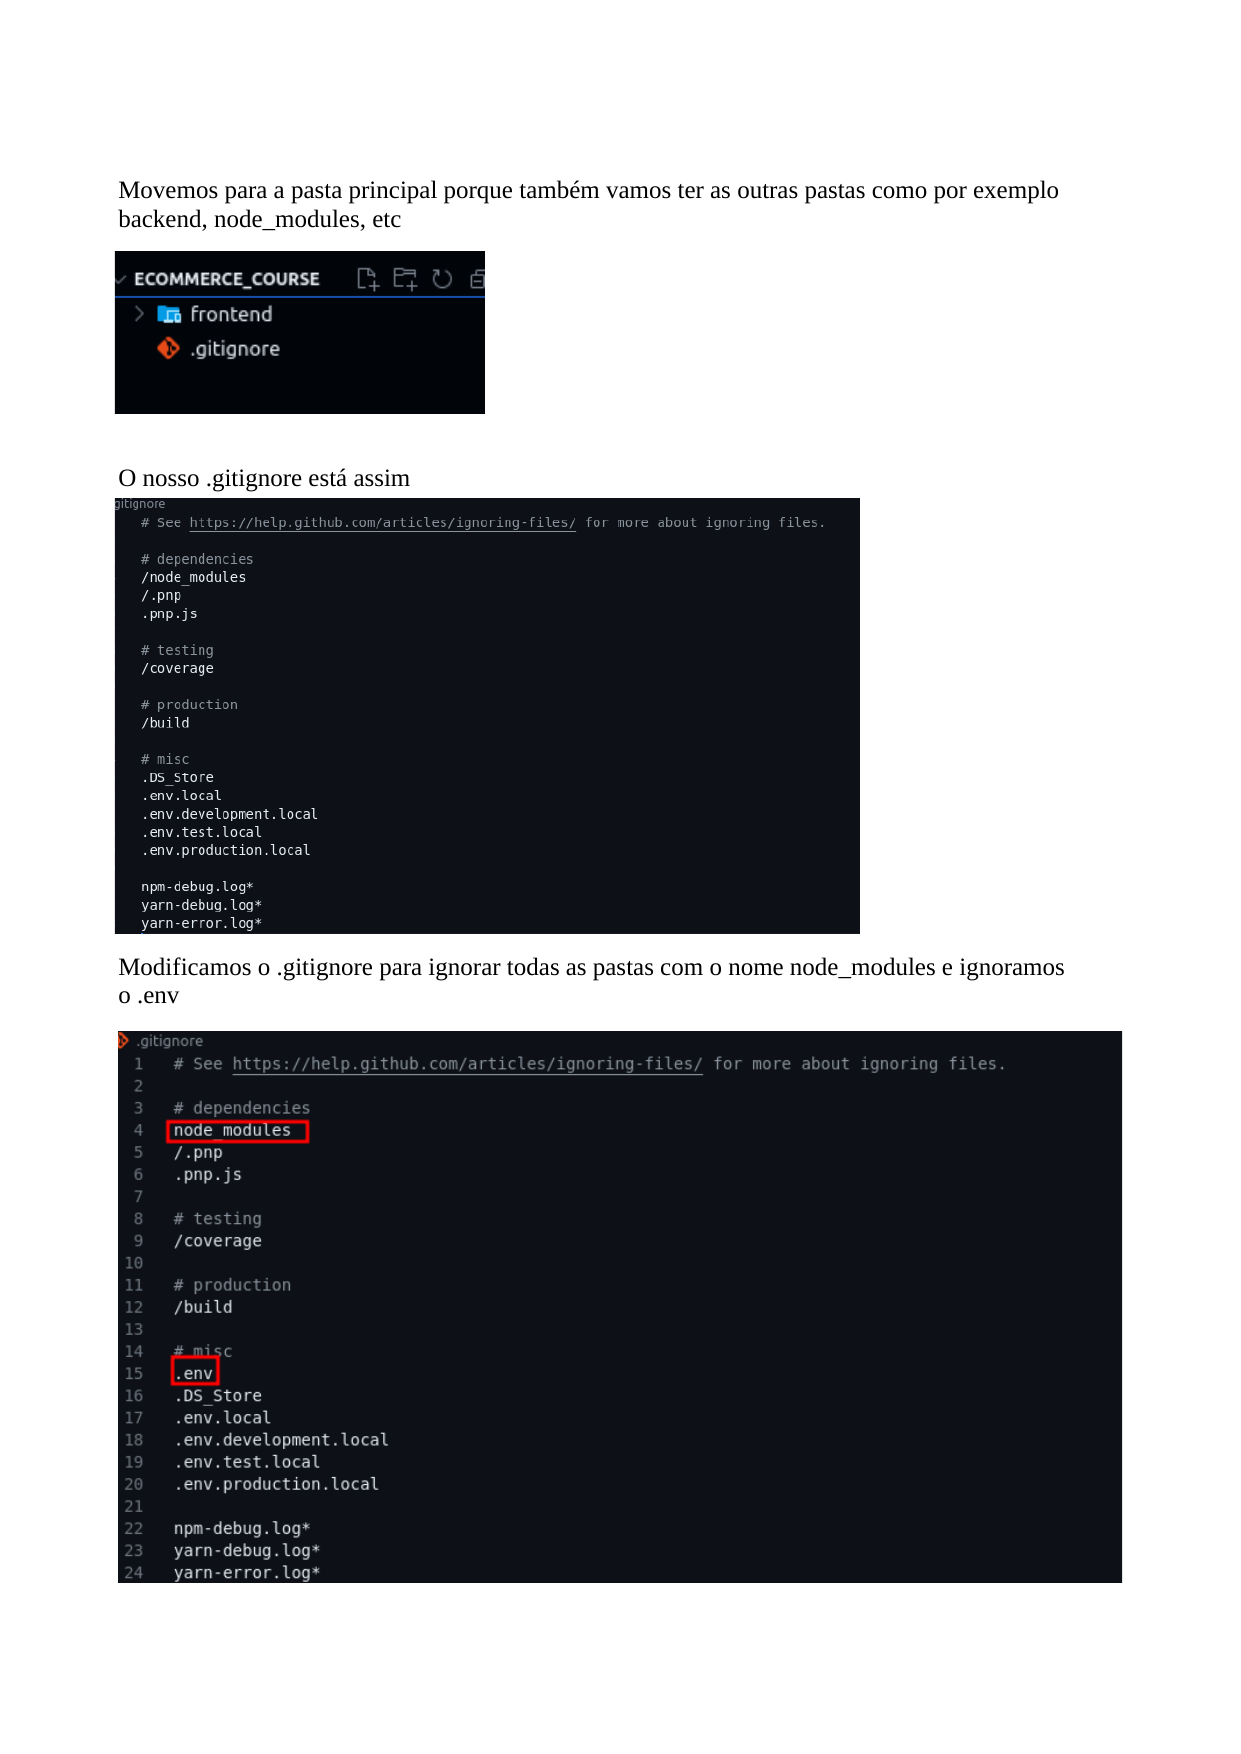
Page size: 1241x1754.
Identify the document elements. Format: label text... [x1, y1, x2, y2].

picture [118, 1031, 1123, 1583]
picture [114, 498, 860, 934]
text O nosso .gitignore está assim [118, 463, 1122, 492]
picture [114, 251, 485, 414]
text Modificamos o .gitignore para ignorar todas as pastas com o nome node_modules e ignoramos o .env [118, 952, 1122, 1009]
text Movemos para a pasta principal porque também vamos ter as outras pastas como por exemplo backend, node_modules, etc [118, 176, 1122, 233]
